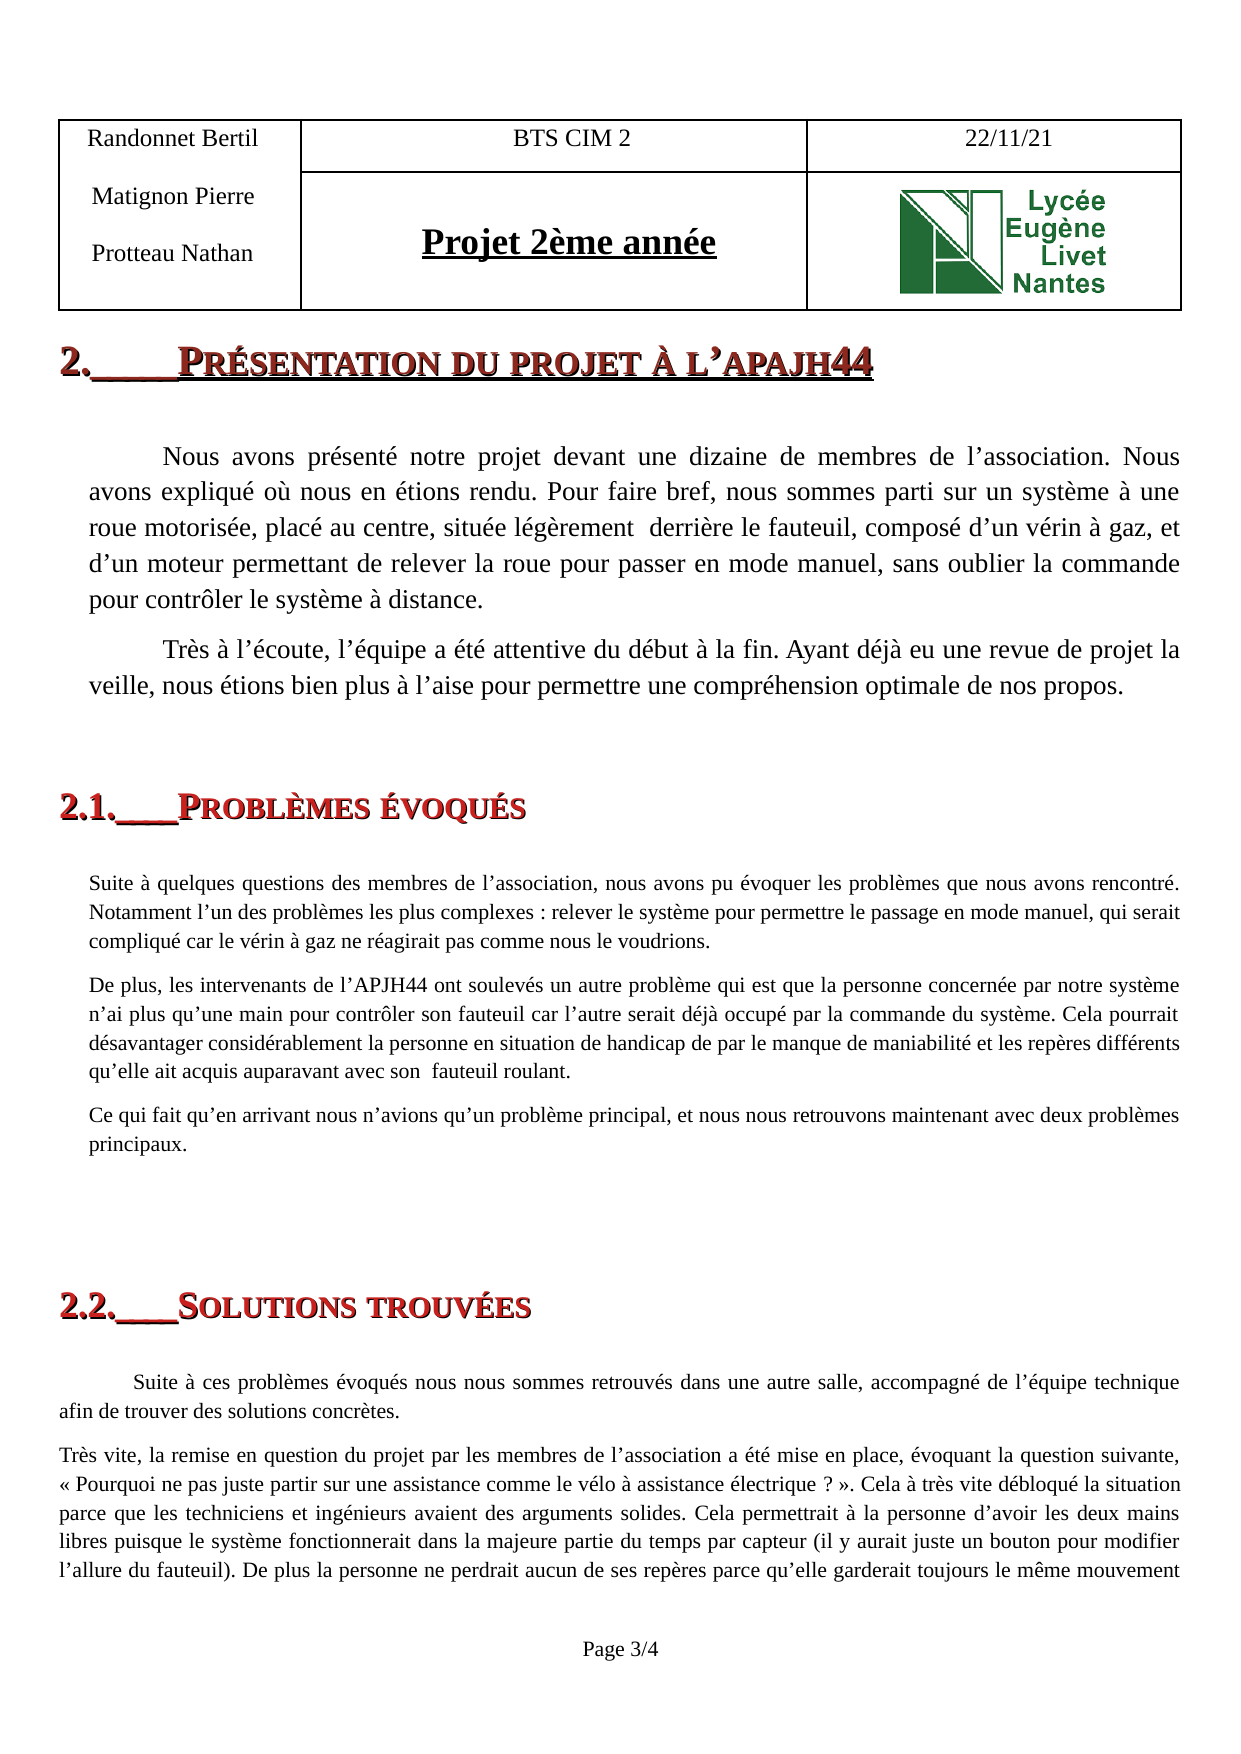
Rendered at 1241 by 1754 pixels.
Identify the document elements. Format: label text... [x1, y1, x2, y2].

text Nous avons présenté notre projet devant une dizaine de membres de l’association. Nous avons expliqué où nous en étions rendu. Pour faire bref, nous sommes parti sur un système à une roue motorisée, placé au centre, située légèrement derrière le fauteuil, composé d’un vérin à gaz, et d’un moteur permettant de relever la roue pour passer en mode manuel, sans oublier la commande pour contrôler le système à distance. [88, 440, 1181, 614]
subtitle Solutions trouvées [59, 1282, 1181, 1326]
subtitle Problèmes évoqués [59, 783, 1181, 827]
subtitle Présentation du projet à l’apajh44 [59, 336, 1169, 384]
text Suite à ces problèmes évoqués nous nous sommes retrouvés dans une autre salle, accompagné de l’équipe technique afin de trouver des solutions concrètes. [59, 1369, 1181, 1423]
text De plus, les intervenants de l’APJH44 ont soulevés un autre problème qui est que la personne concernée par notre système n’ai plus qu’une main pour contrôler son fauteuil car l’autre serait déjà occupé par la commande du système. Cela pourrait désavantager considérablement la personne en situation de handicap de par le manque de maniabilité et les repères différents qu’elle ait acquis auparavant avec son fauteuil roulant. [88, 972, 1181, 1084]
text Très vite, la remise en question du projet par les membres de l’association a été mise en place, évoquant la question suivante, « Pourquoi ne pas juste partir sur une assistance comme le vélo à assistance électrique ? ». Cela à très vite débloqué la situation parce que les techniciens et ingénieurs avaient des arguments solides. Cela permettrait à la personne d’avoir les deux mains libres puisque le système fonctionnerait dans la majeure partie du temps par capteur (il y aurait juste un bouton pour modifier l’allure du fauteuil). De plus la personne ne perdrait aucun de ses repères parce qu’elle garderait toujours le même mouvement [59, 1442, 1181, 1583]
text Ce qui fait qu’en arrivant nous n’avions qu’un problème principal, et nous nous retrouvons maintenant avec deux problèmes principaux. [88, 1102, 1181, 1156]
text Très à l’écoute, l’équipe a été attentive du début à la fin. Ayant déjà eu une revue de projet la veille, nous étions bien plus à l’aise pour permettre une compréhension optimale de nos propos. [88, 633, 1181, 700]
text Suite à quelques questions des membres de l’association, nous avons pu évoquer les problèmes que nous avons rencontré. Notamment l’un des problèmes les plus complexes : relever le système pour permettre le passage en mode manuel, qui serait compliqué car le vérin à gaz ne réagirait pas comme nous le voudrions. [88, 870, 1181, 953]
